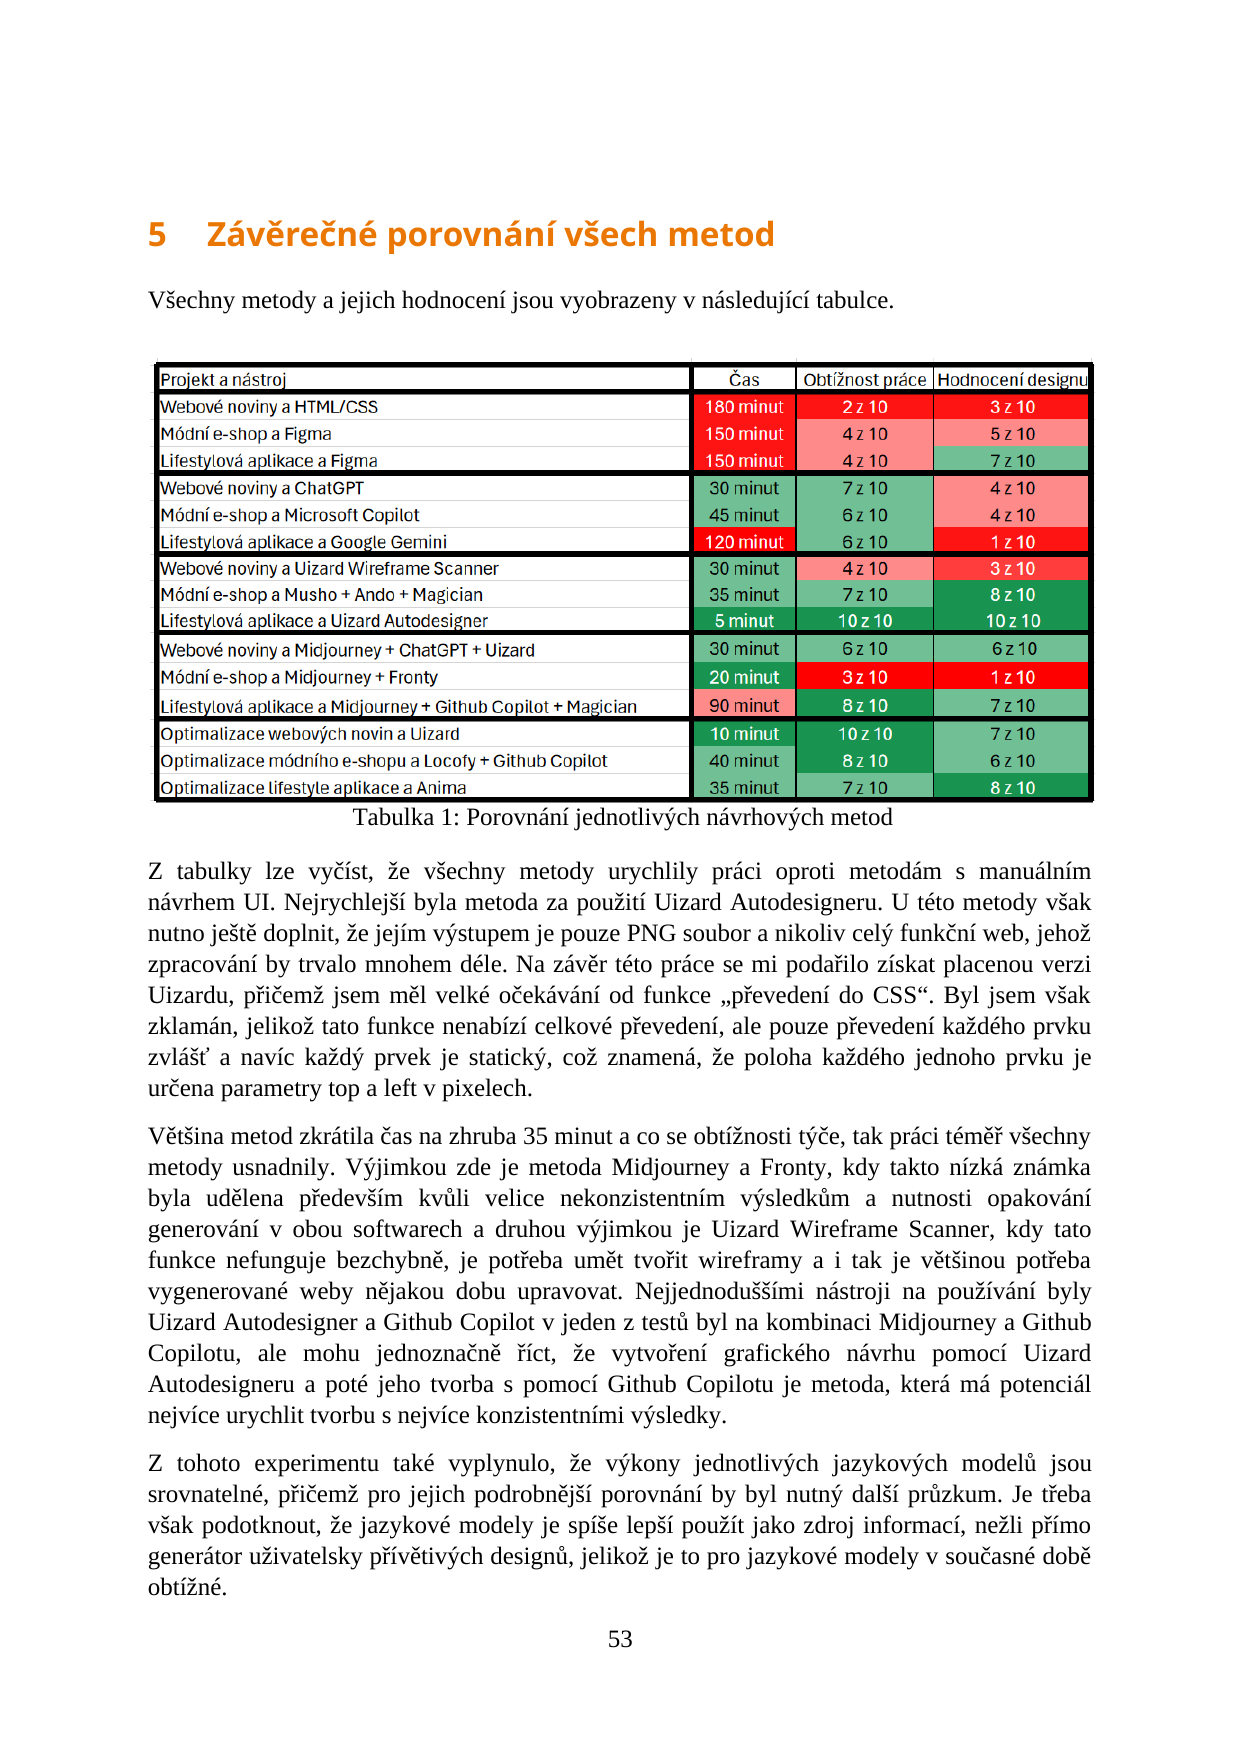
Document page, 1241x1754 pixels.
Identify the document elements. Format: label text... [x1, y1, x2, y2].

text Tabulka 1: Porovnání jednotlivých návrhových metod [150, 803, 1095, 831]
text Všechny metody a jejich hodnocení jsou vyobrazeny v následující tabulce. [148, 285, 1092, 314]
text Z tabulky lze vyčíst, že všechny metody urychlily práci oproti metodám s manuálním návrhem UI. Nejrychlejší byla metoda za použití Uizard Autodesigneru. U této metody však nutno ještě doplnit, že jejím výstupem je pouze PNG soubor a nikoliv celý funkční web, jehož zpracování by trvalo mnohem déle. Na závěr této práce se mi podařilo získat placenou verzi Uizardu, přičemž jsem měl velké očekávání od funkce „převedení do CSS“. Byl jsem však zklamán, jelikož tato funkce nenabízí celkové převedení, ale pouze převedení každého prvku zvlášť a navíc každý prvek je statický, což znamená, že poloha každého jednoho prvku je určena parametry top a left v pixelech. [148, 333, 1095, 1102]
text Většina metod zkrátila čas na zhruba 35 minut a co se obtížnosti týče, tak práci téměř všechny metody usnadnily. Výjimkou zde je metoda Midjourney a Fronty, kdy takto nízká známka byla udělena především kvůli velice nekonzistentním výsledkům a nutnosti opakování generování v obou softwarech a druhou výjimkou je Uizard Wireframe Scanner, kdy tato funkce nefunguje bezchybně, je potřeba umět tvořit wireframy a i tak je většinou potřeba vygenerované weby nějakou dobu upravovat. Nejjednoduššími nástroji na používání byly Uizard Autodesigner a Github Copilot v jeden z testů byl na kombinaci Midjourney a Github Copilotu, ale mohu jednoznačně říct, že vytvoření grafického návrhu pomocí Uizard Autodesigneru a poté jeho tvorba s pomocí Github Copilotu je metoda, která má potenciál nejvíce urychlit tvorbu s nejvíce konzistentními výsledky. [148, 1121, 1092, 1429]
picture [150, 358, 1096, 803]
text Z tohoto experimentu také vyplynulo, že výkony jednotlivých jazykových modelů jsou srovnatelné, přičemž pro jejich podrobnější porovnání by byl nutný další průzkum. Je třeba však podotknout, že jazykové modely je spíše lepší použít jako zdroj informací, nežli přímo generátor uživatelsky přívětivých designů, jelikož je to pro jazykové modely v současné době obtížné. [148, 1448, 1092, 1601]
subtitle Závěrečné porovnání všech metod [148, 211, 1092, 257]
